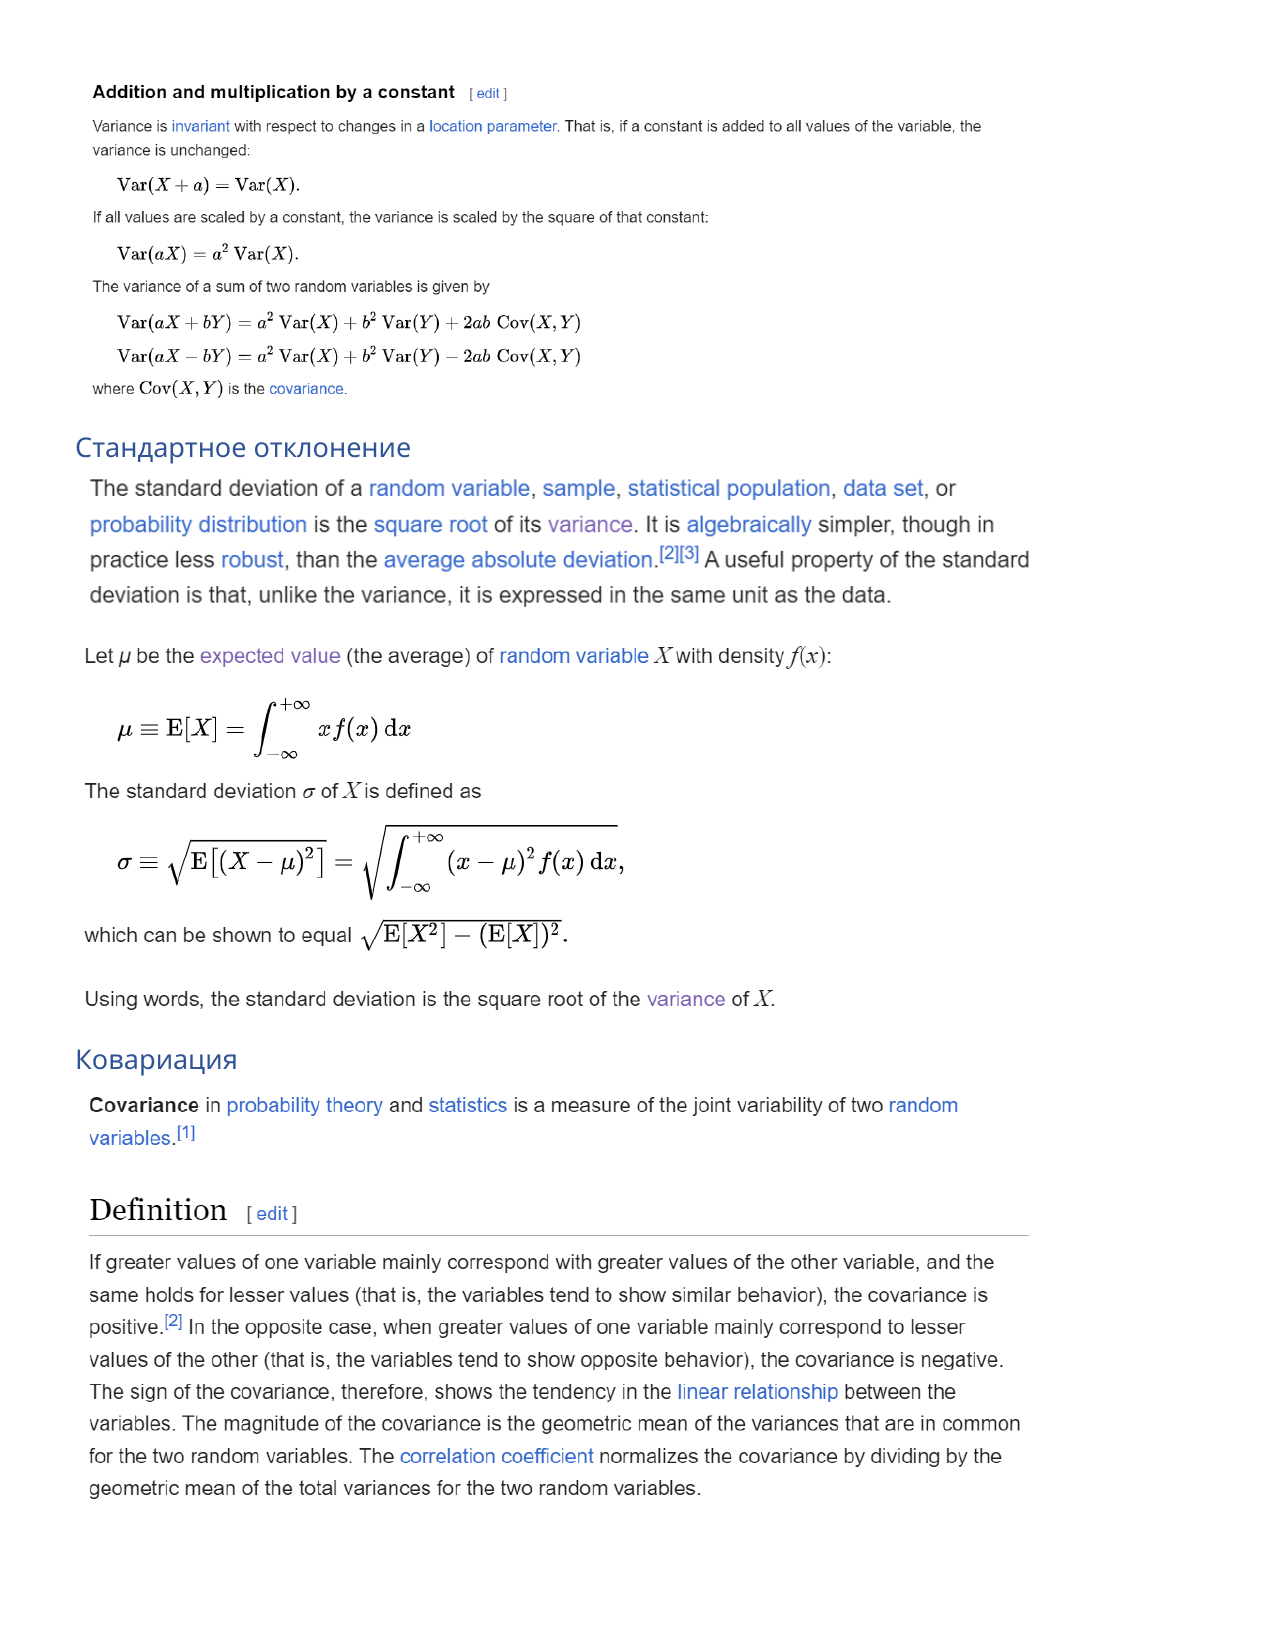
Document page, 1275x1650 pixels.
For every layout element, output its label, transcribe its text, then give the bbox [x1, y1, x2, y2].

subtitle Стандартное отклонение [75, 429, 1200, 466]
picture [75, 75, 1050, 410]
picture [75, 468, 1050, 613]
picture [75, 631, 1050, 1022]
subtitle Ковариация [75, 1041, 1200, 1078]
picture [75, 1080, 1050, 1507]
